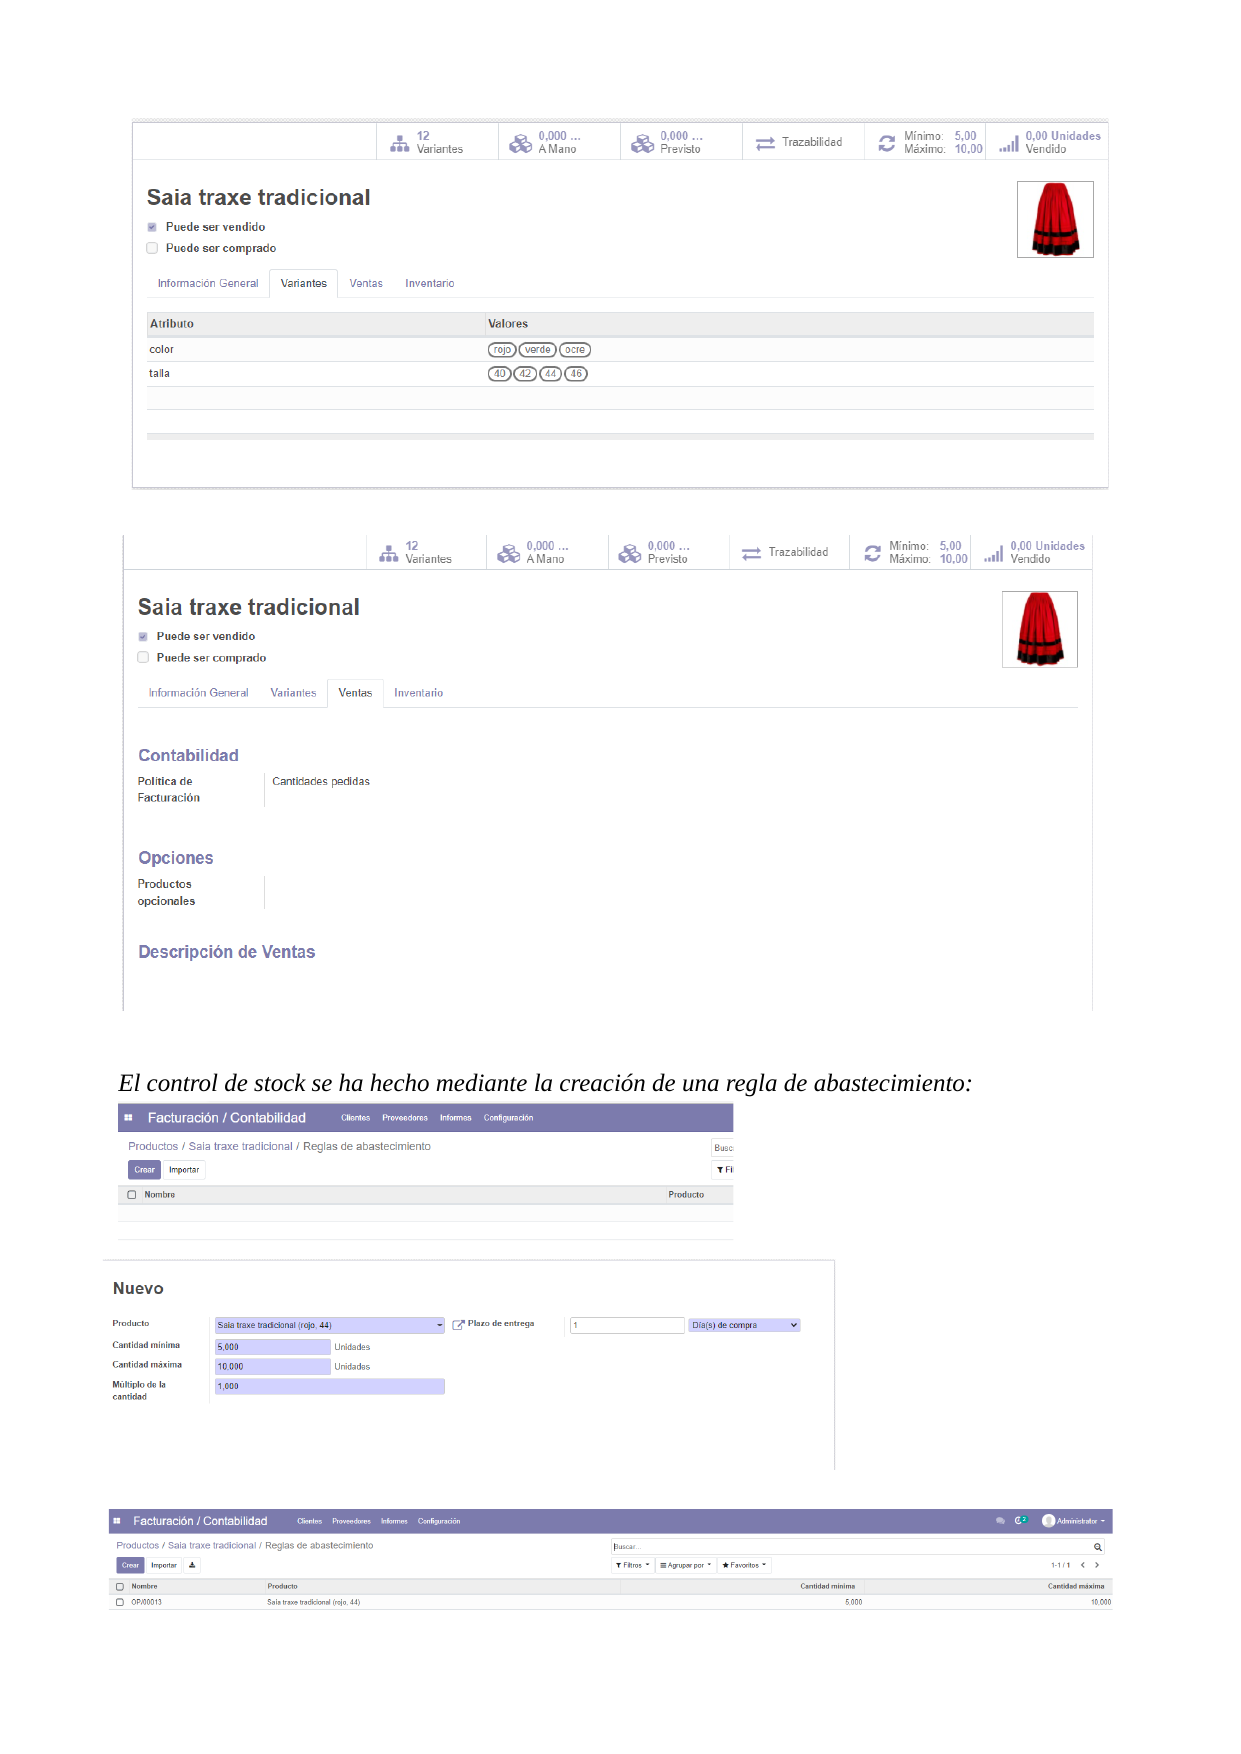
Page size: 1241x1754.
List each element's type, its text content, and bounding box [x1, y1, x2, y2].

picture [131, 118, 1109, 490]
picture [108, 1509, 1113, 1619]
picture [118, 1101, 734, 1241]
picture [122, 535, 1093, 1011]
picture [102, 1259, 836, 1470]
text El control de stock se ha hecho mediante la creación de una regla de abastecimiento: [118, 1068, 1122, 1096]
